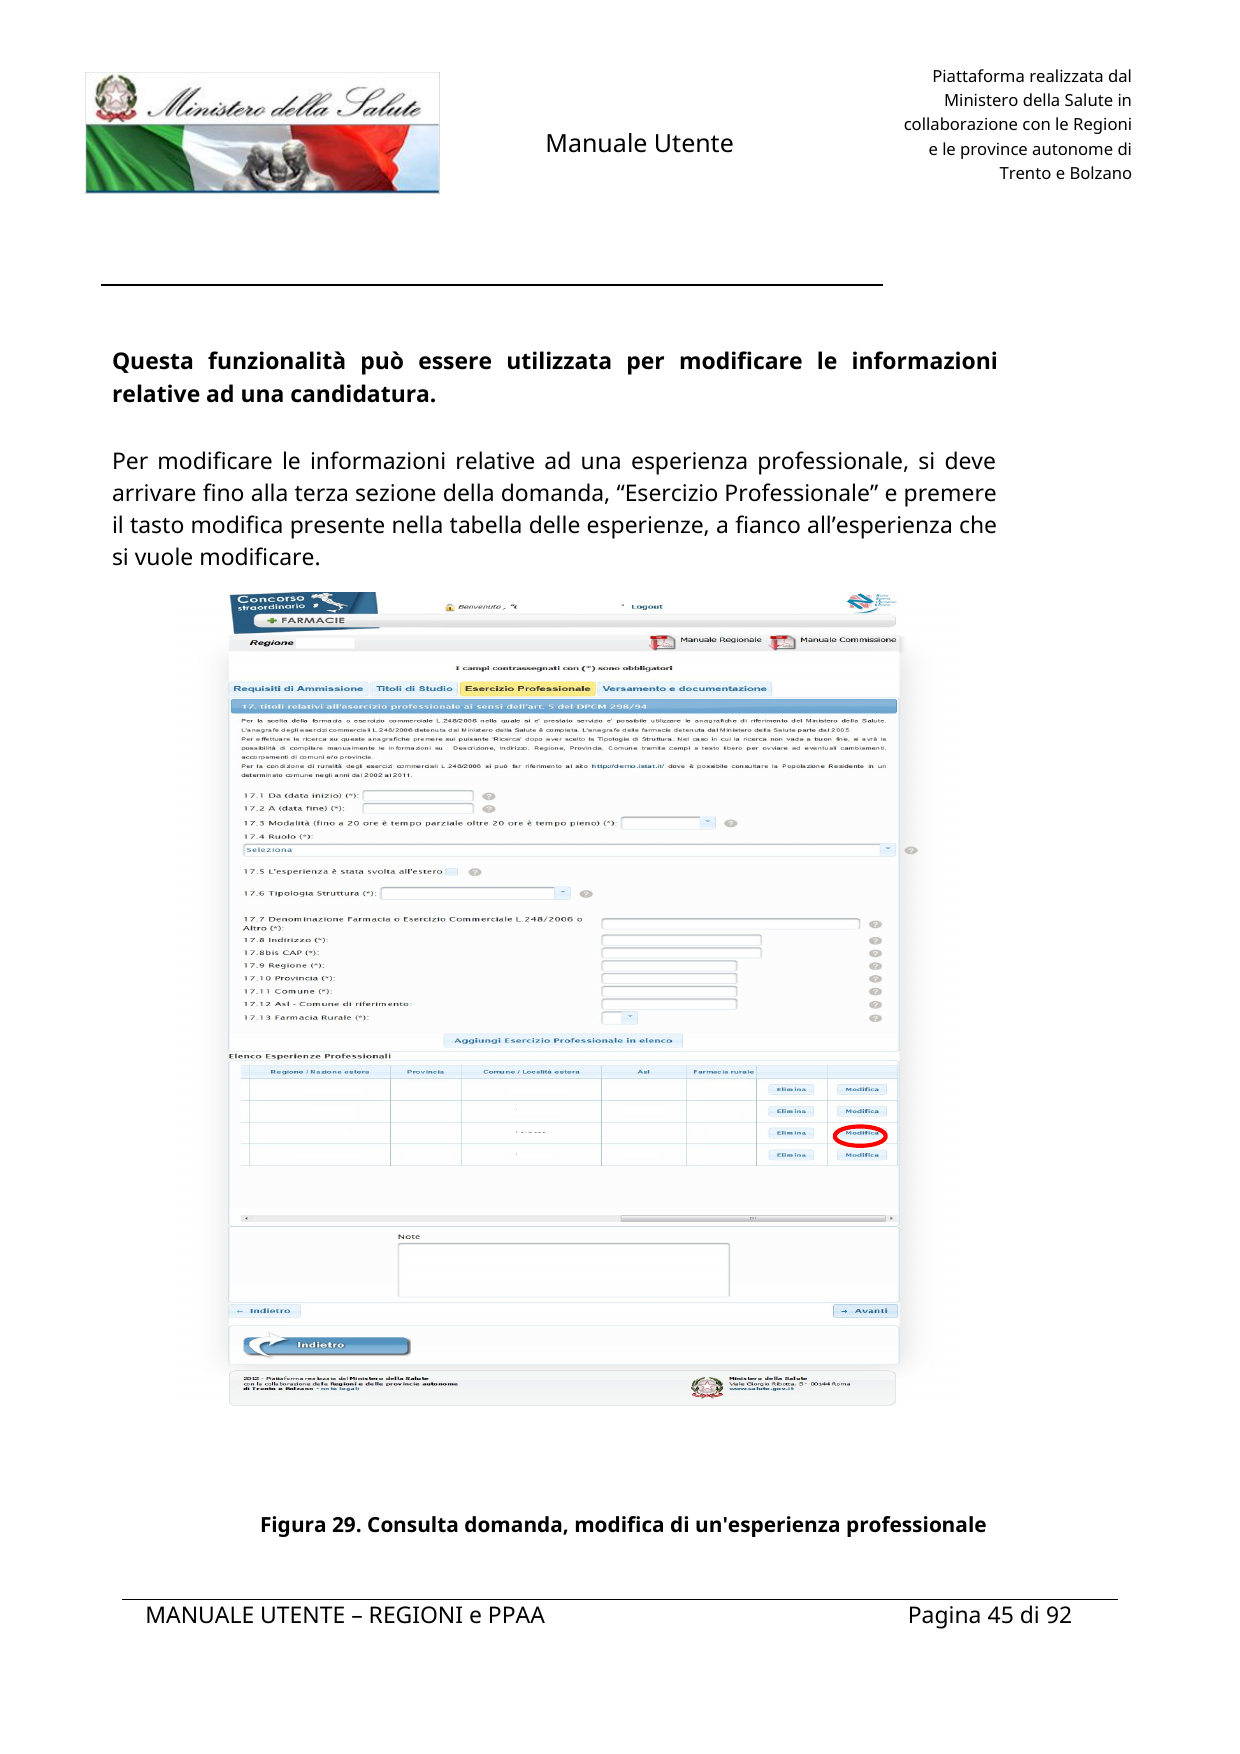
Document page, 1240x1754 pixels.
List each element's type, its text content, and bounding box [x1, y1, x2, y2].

text Per modificare le informazioni relative ad una esperienza professionale, si deve arrivare fino alla terza sezione della domanda, “Esercizio Professionale” e premere il tasto modifica presente nella tabella delle esperienze, a fianco all’esperienza che si vuole modificare. [112, 445, 997, 572]
text Questa funzionalità può essere utilizzata per modificare le informazioni relative ad una candidatura. [112, 345, 998, 410]
text Figura 29. Consulta domanda, modifica di un'esperienza professionale [186, 1511, 1078, 1539]
